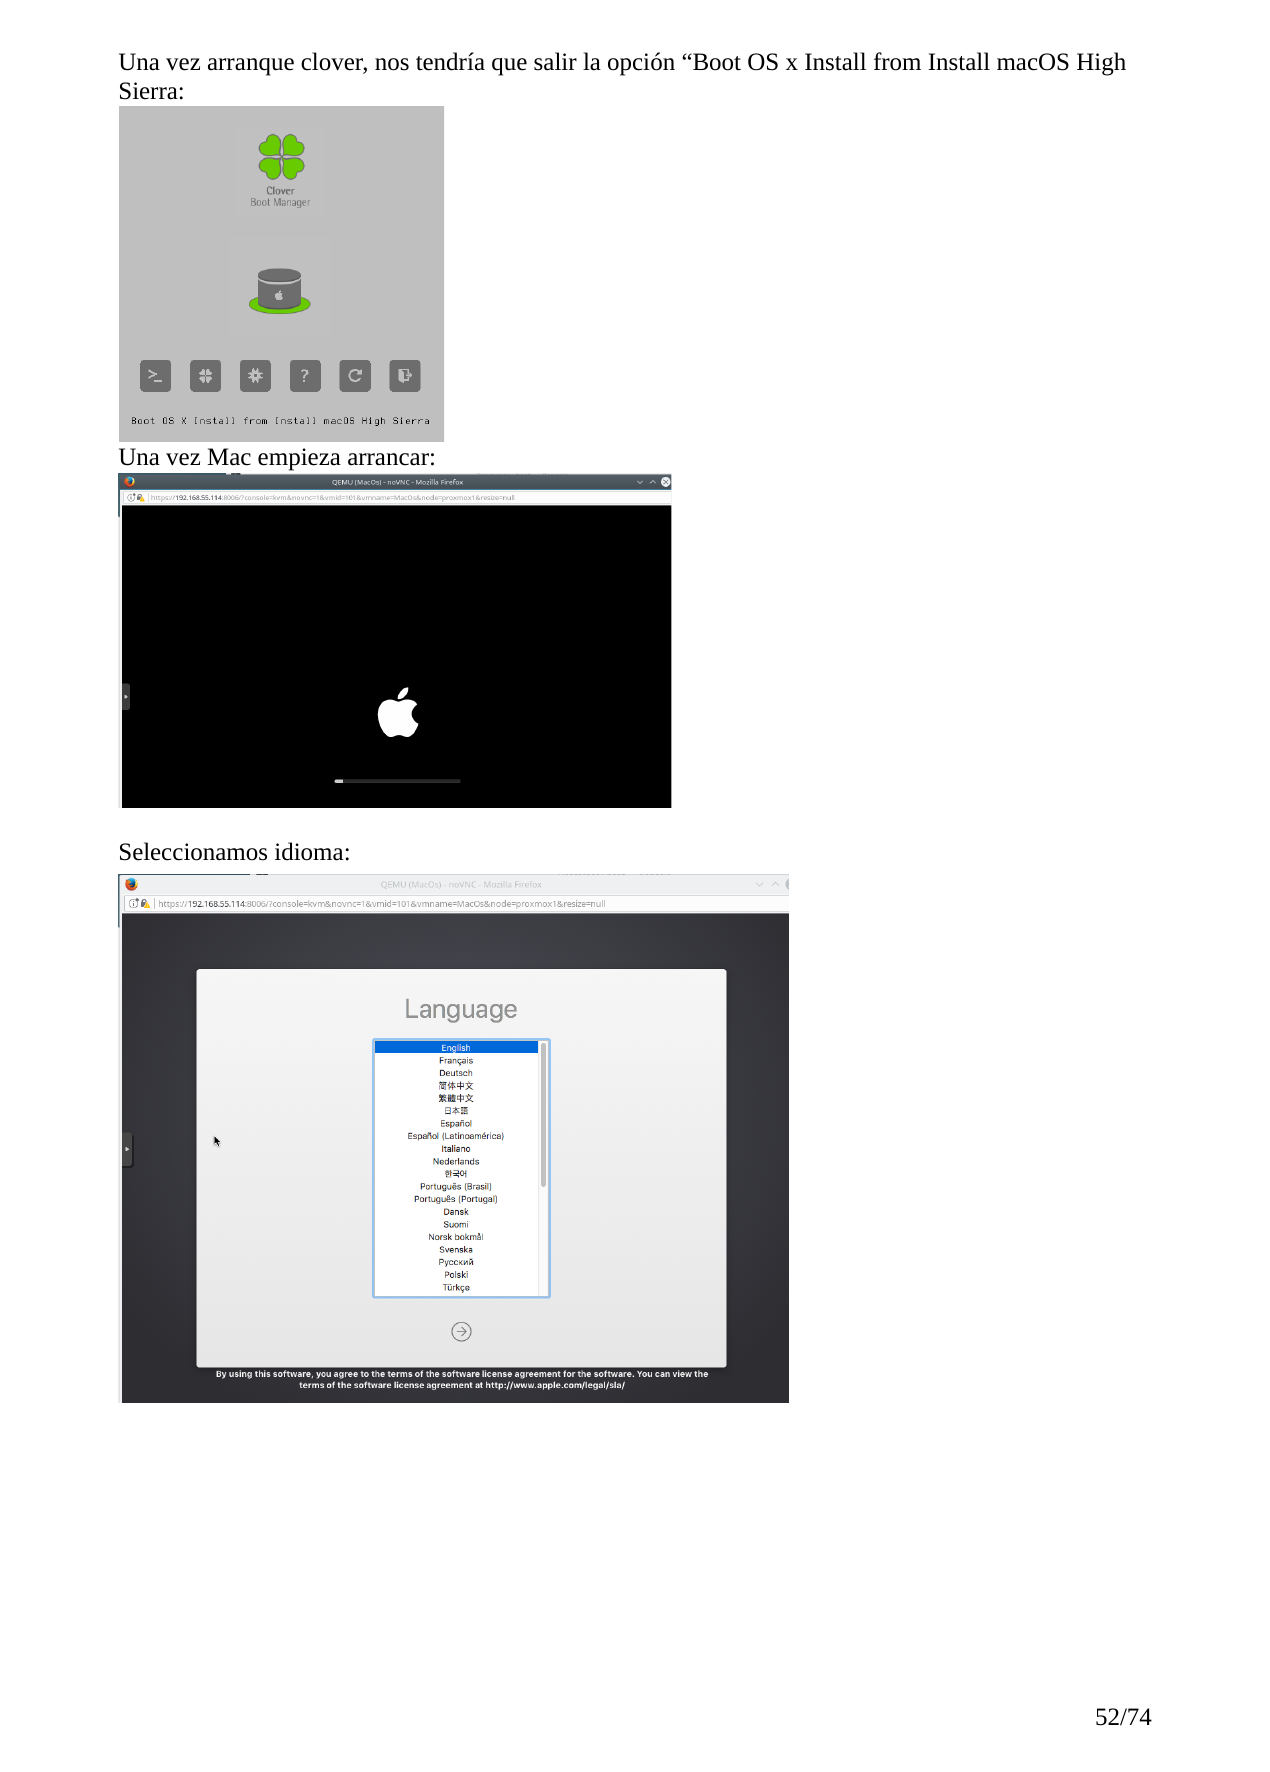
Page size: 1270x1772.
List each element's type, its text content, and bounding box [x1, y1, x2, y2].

text Una vez Mac empieza arrancar: [118, 105, 1152, 471]
text Seleccionamos idioma: [118, 837, 1152, 865]
picture [119, 106, 445, 442]
picture [118, 473, 672, 808]
text Una vez arranque clover, nos tendría que salir la opción “Boot OS x Install from Install macOS High Sierra: [118, 47, 1152, 105]
picture [118, 874, 789, 1403]
